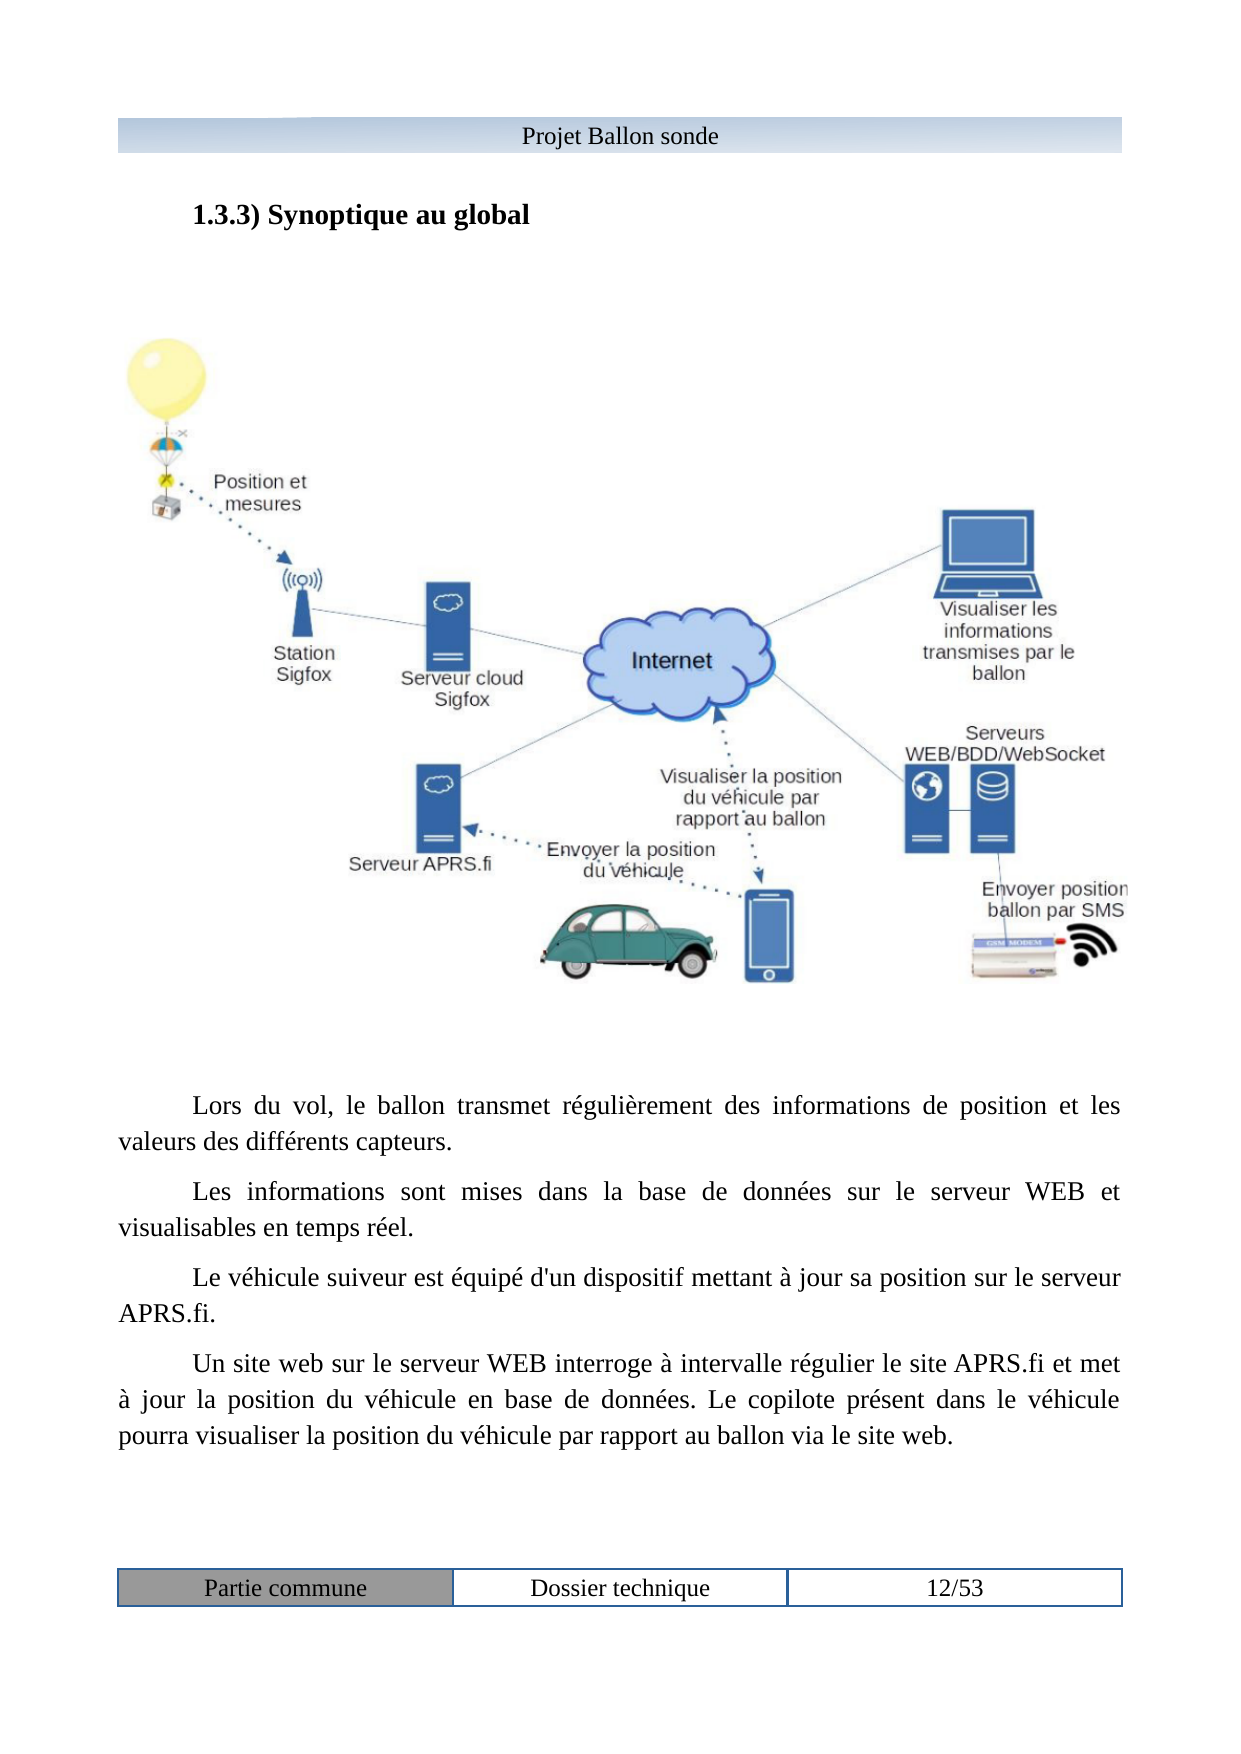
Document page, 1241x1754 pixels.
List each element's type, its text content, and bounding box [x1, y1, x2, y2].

text Lors du vol, le ballon transmet régulièrement des informations de position et les valeurs des différents capteurs. [118, 1089, 1122, 1156]
picture [123, 337, 1128, 984]
text Les informations sont mises dans la base de données sur le serveur WEB et visualisables en temps réel. [118, 1175, 1122, 1242]
text Un site web sur le serveur WEB interroge à intervalle régulier le site APRS.fi et met à jour la position du véhicule en base de données. Le copilote présent dans le véhicule pourra visualiser la position du véhicule par rapport au ballon via le site web. [118, 1347, 1122, 1450]
text Le véhicule suiveur est équipé d'un dispositif mettant à jour sa position sur le serveur APRS.fi. [118, 1261, 1122, 1328]
subtitle 1.3.3) Synoptique au global [118, 197, 1122, 230]
